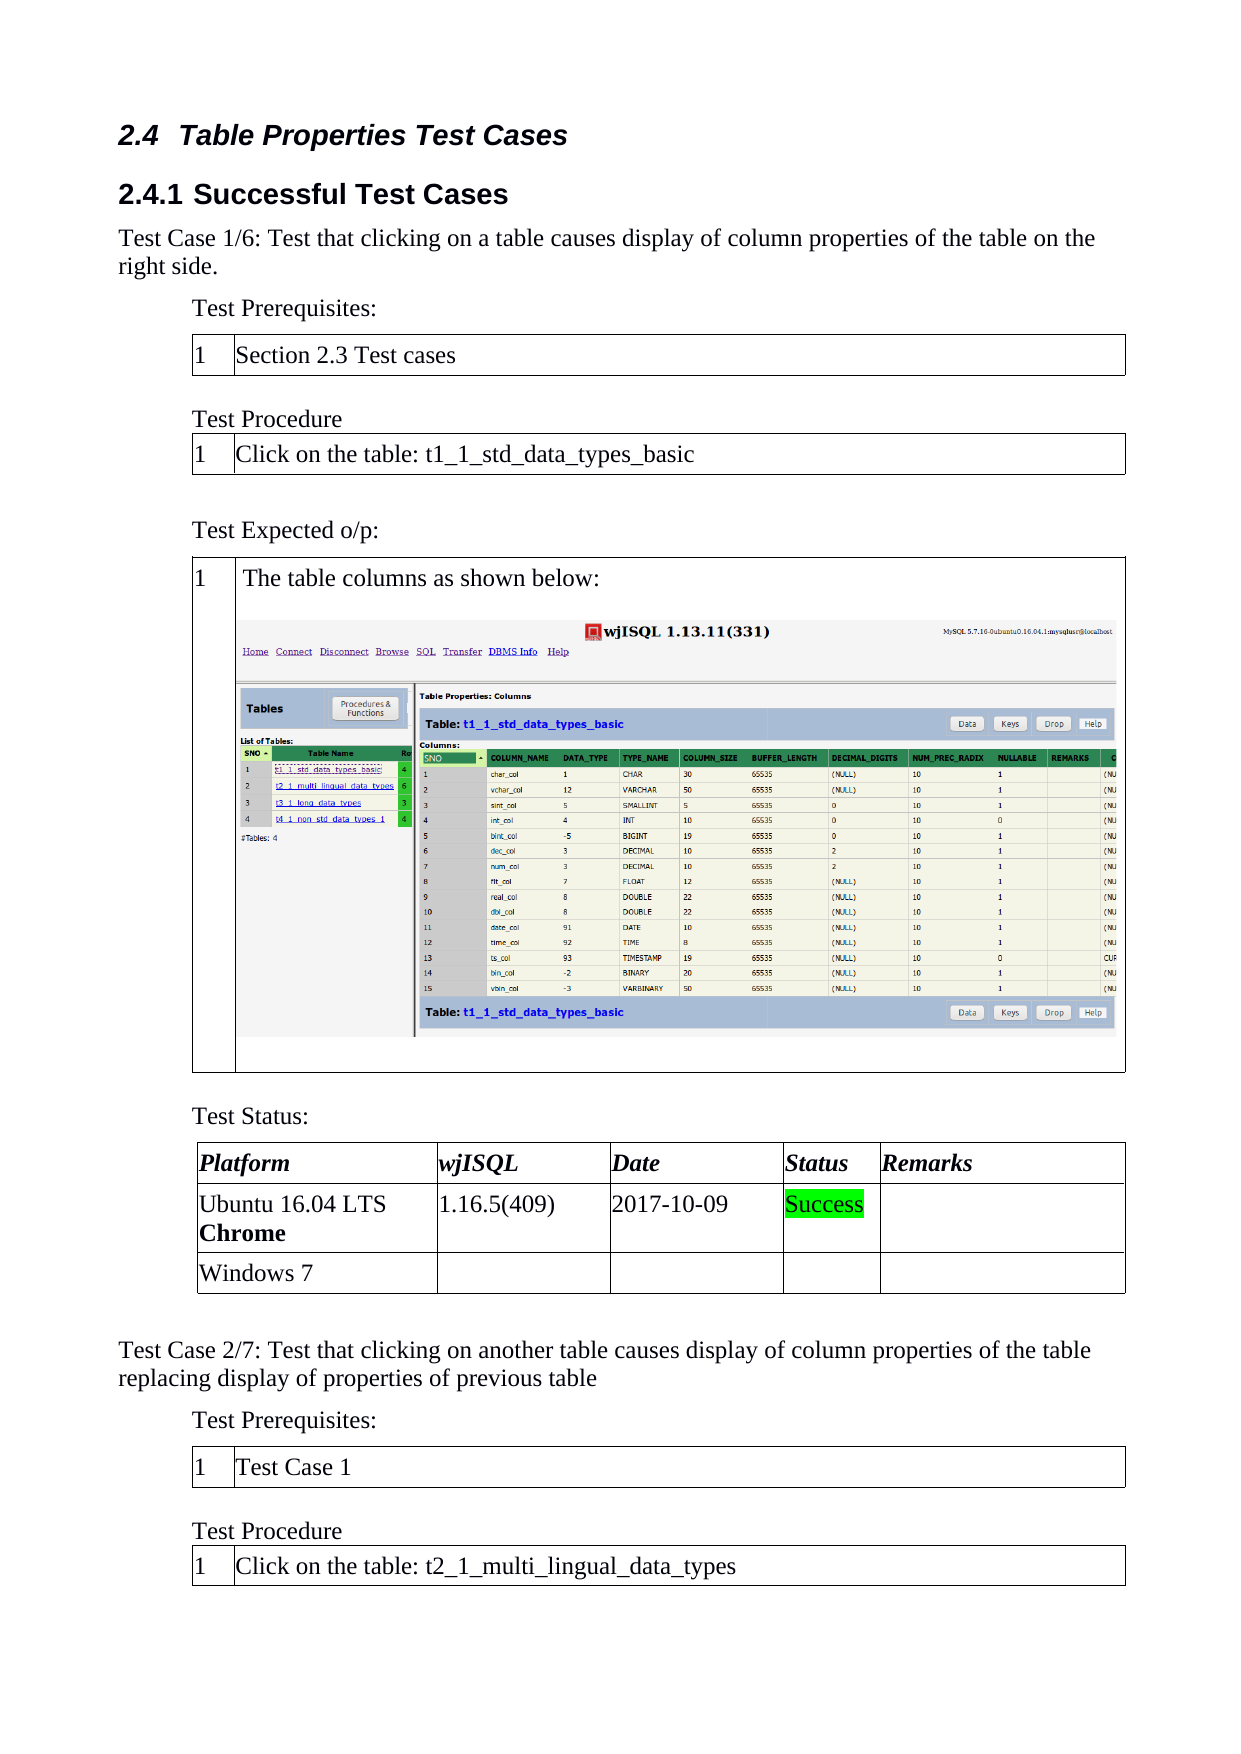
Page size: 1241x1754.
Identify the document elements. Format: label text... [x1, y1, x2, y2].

table_cell [611, 1253, 783, 1293]
table_header Section 2.3 Test cases [235, 335, 1125, 375]
picture [236, 620, 1117, 1037]
text Test Procedure [118, 1516, 1122, 1545]
table_cell Ubuntu 16.04 LTS Chrome [198, 1184, 437, 1252]
table_cell 2017-10-09 [611, 1184, 783, 1252]
table_cell 1.16.5(409) [438, 1184, 610, 1252]
table_cell Windows 7 [198, 1253, 437, 1293]
table_header 1 [193, 335, 234, 375]
table_header 1 [193, 1447, 234, 1487]
table_header Status [784, 1143, 880, 1183]
text Test Status: [118, 1101, 1122, 1129]
text Test Case 2/7: Test that clicking on another table causes display of column properties of the table replacing display of properties of previous table [118, 1335, 1122, 1392]
table_header 1 [193, 434, 234, 473]
subtitle Table Properties Test Cases [118, 118, 1122, 152]
table_header The table columns as shown below: [236, 558, 1125, 1071]
table_cell [881, 1252, 1125, 1293]
text Test Prerequisites: [118, 1405, 1122, 1433]
text Test Expected o/p: [118, 515, 1122, 544]
table_header Remarks [881, 1143, 1125, 1183]
table_cell [438, 1253, 610, 1293]
table_header 1 [193, 1546, 234, 1585]
table_header Date [611, 1143, 783, 1183]
text Test Procedure [118, 404, 1122, 433]
table_cell [881, 1183, 1125, 1252]
table_header Click on the table: t1_1_std_data_types_basic [235, 434, 1125, 473]
table_header Test Case 1 [235, 1447, 1125, 1487]
text Test Case 1/6: Test that clicking on a table causes display of column properties of the table on the right side. [118, 223, 1122, 280]
table_header Platform [198, 1143, 437, 1183]
table_cell [784, 1253, 880, 1293]
table_header 1 [193, 558, 235, 1071]
text Test Prerequisites: [118, 293, 1122, 321]
table_cell Success [784, 1184, 880, 1252]
table_header Click on the table: t2_1_multi_lingual_data_types [235, 1546, 1125, 1585]
subtitle Successful Test Cases [118, 177, 1122, 210]
table_header wjISQL [438, 1143, 610, 1183]
